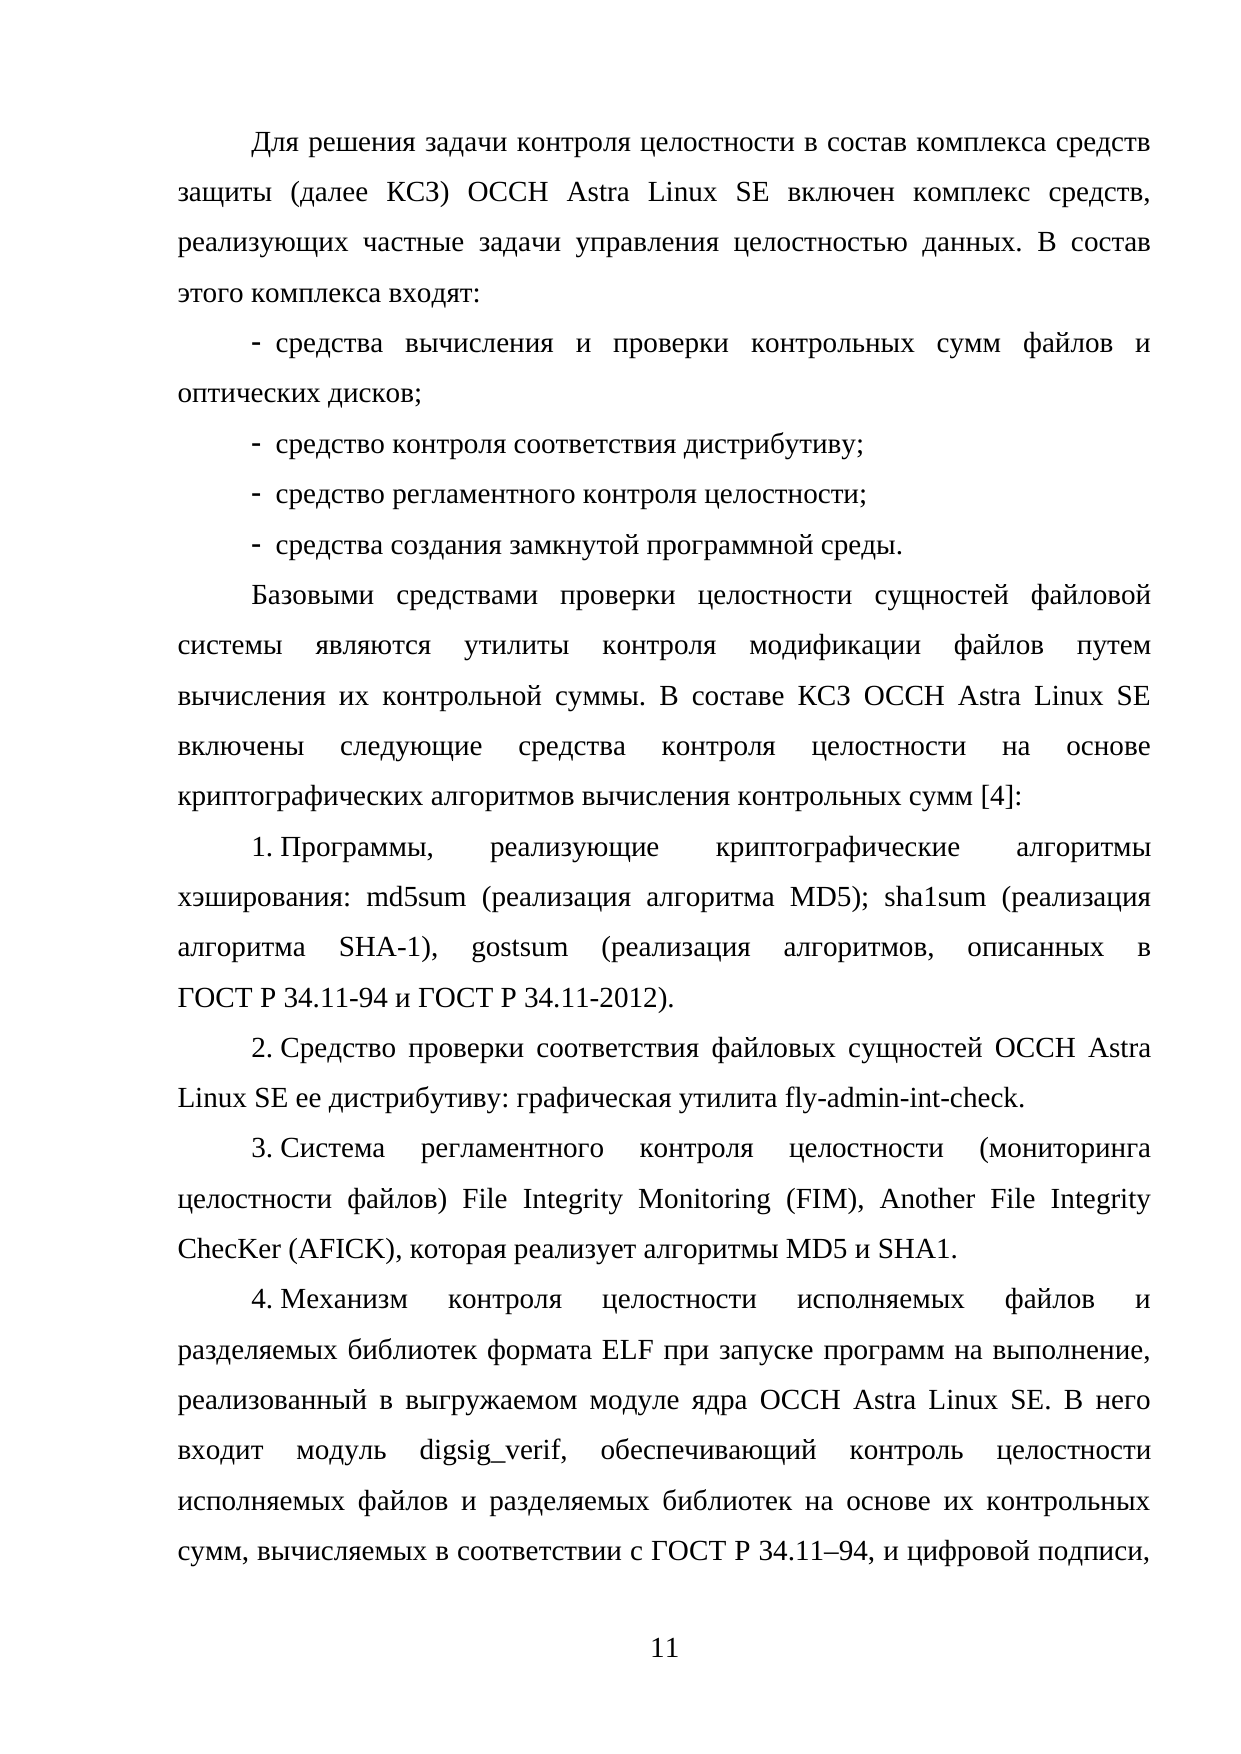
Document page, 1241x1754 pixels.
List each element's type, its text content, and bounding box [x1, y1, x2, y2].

list Средство проверки соответствия файловых сущностей ОССН Astra Linux SE ее дистрибутиву: графическая утилита fly-admin-int-check. [177, 1030, 1152, 1114]
list средство регламентного контроля целостности; [177, 476, 1152, 510]
list Механизм контроля целостности исполняемых файлов и разделяемых библиотек формата ELF при запуске программ на выполнение, реализованный в выгружаемом модуле ядра ОССН Astra Linux SE. В него входит модуль digsig_verif, обеспечивающий контроль целостности исполняемых файлов и разделяемых библиотек на основе их контрольных сумм, вычисляемых в соответствии с ГОСТ Р 34.11–94, и цифровой подписи, [177, 1282, 1152, 1567]
text Для решения задачи контроля целостности в состав комплекса средств защиты (далее КСЗ) ОССН Astra Linux SE включен комплекс средств, реализующих частные задачи управления целостностью данных. В состав этого комплекса входят: [177, 124, 1152, 308]
list средства вычисления и проверки контрольных сумм файлов и оптических дисков; [177, 325, 1152, 409]
list средства создания замкнутой программной среды. [177, 527, 1152, 560]
list Программы, реализующие криптографические алгоритмы хэширования: md5sum (реализация алгоритма MD5); sha1sum (реализация алгоритма SHA-1), gostsum (реализация алгоритмов, описанных в ГОСТ Р 34.11-94 и ГОСТ Р 34.11-2012). [177, 829, 1152, 1013]
list средство контроля соответствия дистрибутиву; [177, 426, 1152, 459]
text Базовыми средствами проверки целостности сущностей файловой системы являются утилиты контроля модификации файлов путем вычисления их контрольной суммы. В составе КСЗ ОССН Astra Linux SE включены следующие средства контроля целостности на основе криптографических алгоритмов вычисления контрольных сумм [4]: [177, 577, 1152, 812]
list Система регламентного контроля целостности (мониторинга целостности файлов) File Integrity Monitoring (FIM), Another File Integrity ChecKer (AFICK), которая реализует алгоритмы MD5 и SHA1. [177, 1131, 1152, 1265]
